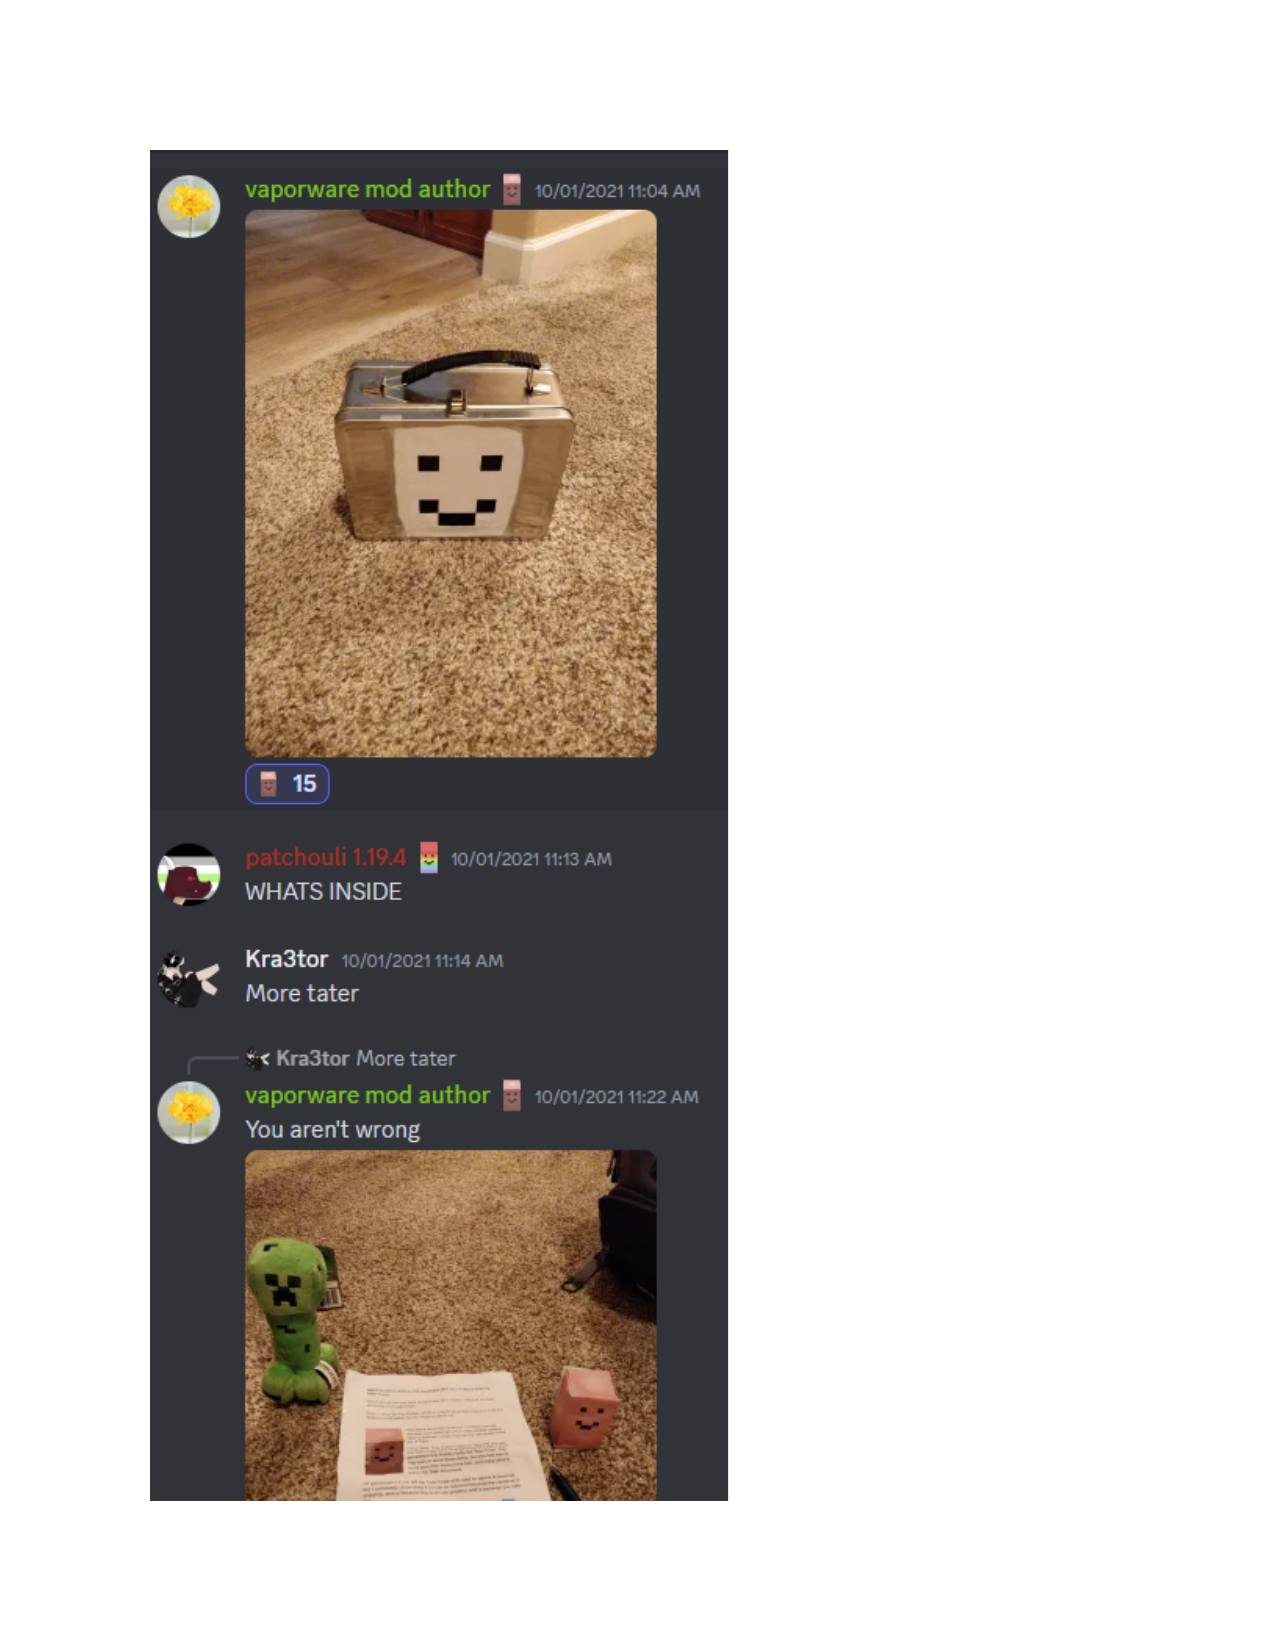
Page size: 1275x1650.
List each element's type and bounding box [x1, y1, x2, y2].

picture [150, 150, 729, 1501]
